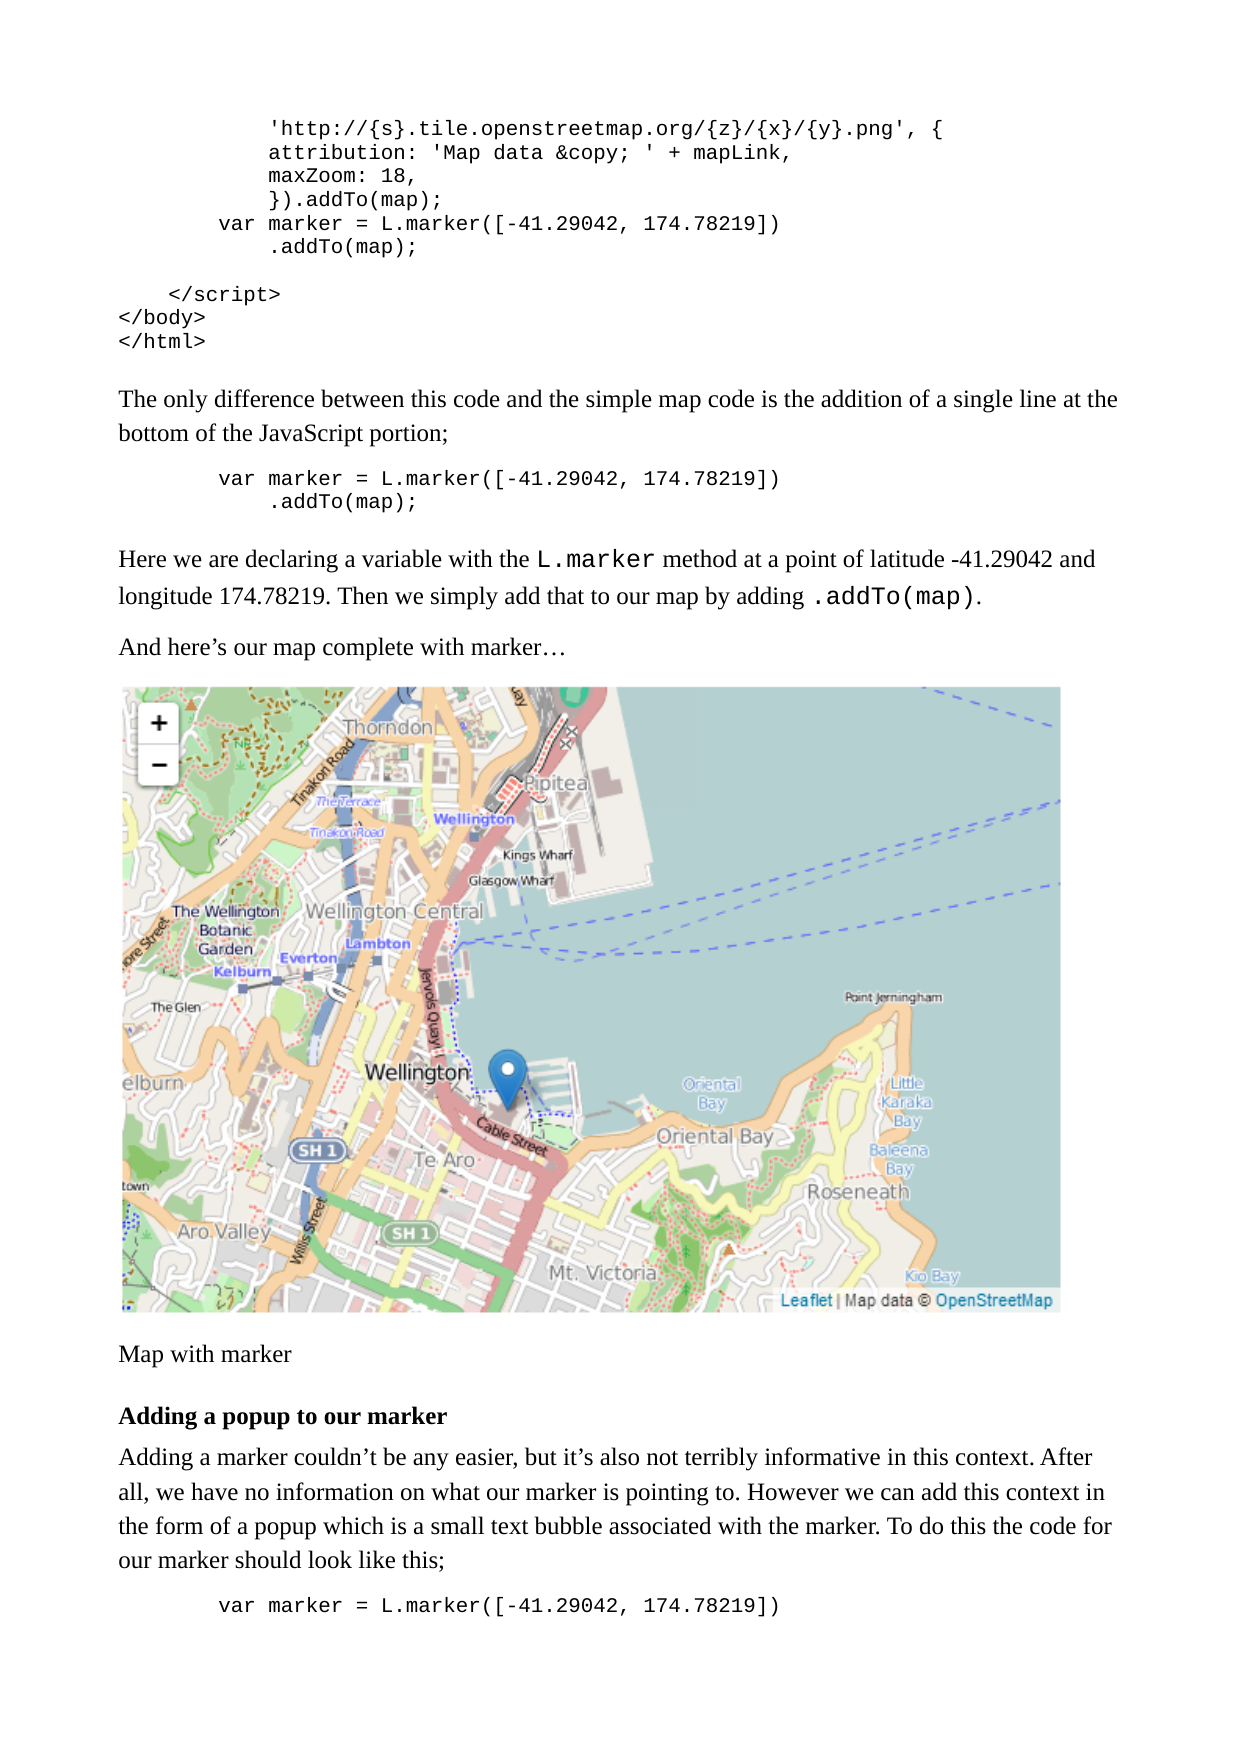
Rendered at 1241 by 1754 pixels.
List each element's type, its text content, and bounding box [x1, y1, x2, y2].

text </html> [118, 331, 1122, 354]
text }).addTo(map); [118, 189, 1122, 213]
text attribution: 'Map data &copy; ' + mapLink, [118, 142, 1122, 165]
text Here we are declaring a variable with the L.marker method at a point of latitude -41.29042 and longitude 174.78219. Then we simply add that to our map by adding .addTo(map). [118, 544, 1122, 612]
text var marker = L.marker([-41.29042, 174.78219]) [118, 468, 1122, 491]
text var marker = L.marker([-41.29042, 174.78219]) [118, 1595, 1122, 1618]
text .addTo(map); [118, 236, 1122, 260]
text </script> [118, 284, 1122, 307]
text </body> [118, 307, 1122, 331]
text Map with marker [118, 1339, 1122, 1368]
text var marker = L.marker([-41.29042, 174.78219]) [118, 213, 1122, 236]
text maxZoom: 18, [118, 165, 1122, 189]
text Adding a marker couldn’t be any easier, but it’s also not terribly informative in this context. After all, we have no information on what our marker is pointing to. However we can add this context in the form of a popup which is a small text bubble associated with the marker. To do this the code for our marker should look like this; [118, 1442, 1122, 1574]
picture [118, 681, 1067, 1319]
subtitle Adding a popup to our marker [118, 1401, 1122, 1430]
text 'http://{s}.tile.openstreetmap.org/{z}/{x}/{y}.png', { [118, 118, 1122, 142]
text The only difference between this code and the simple map code is the addition of a single line at the bottom of the JavaScript portion; [118, 384, 1122, 447]
text .addTo(map); [118, 491, 1122, 515]
text And here’s our map complete with marker… [118, 632, 1122, 661]
